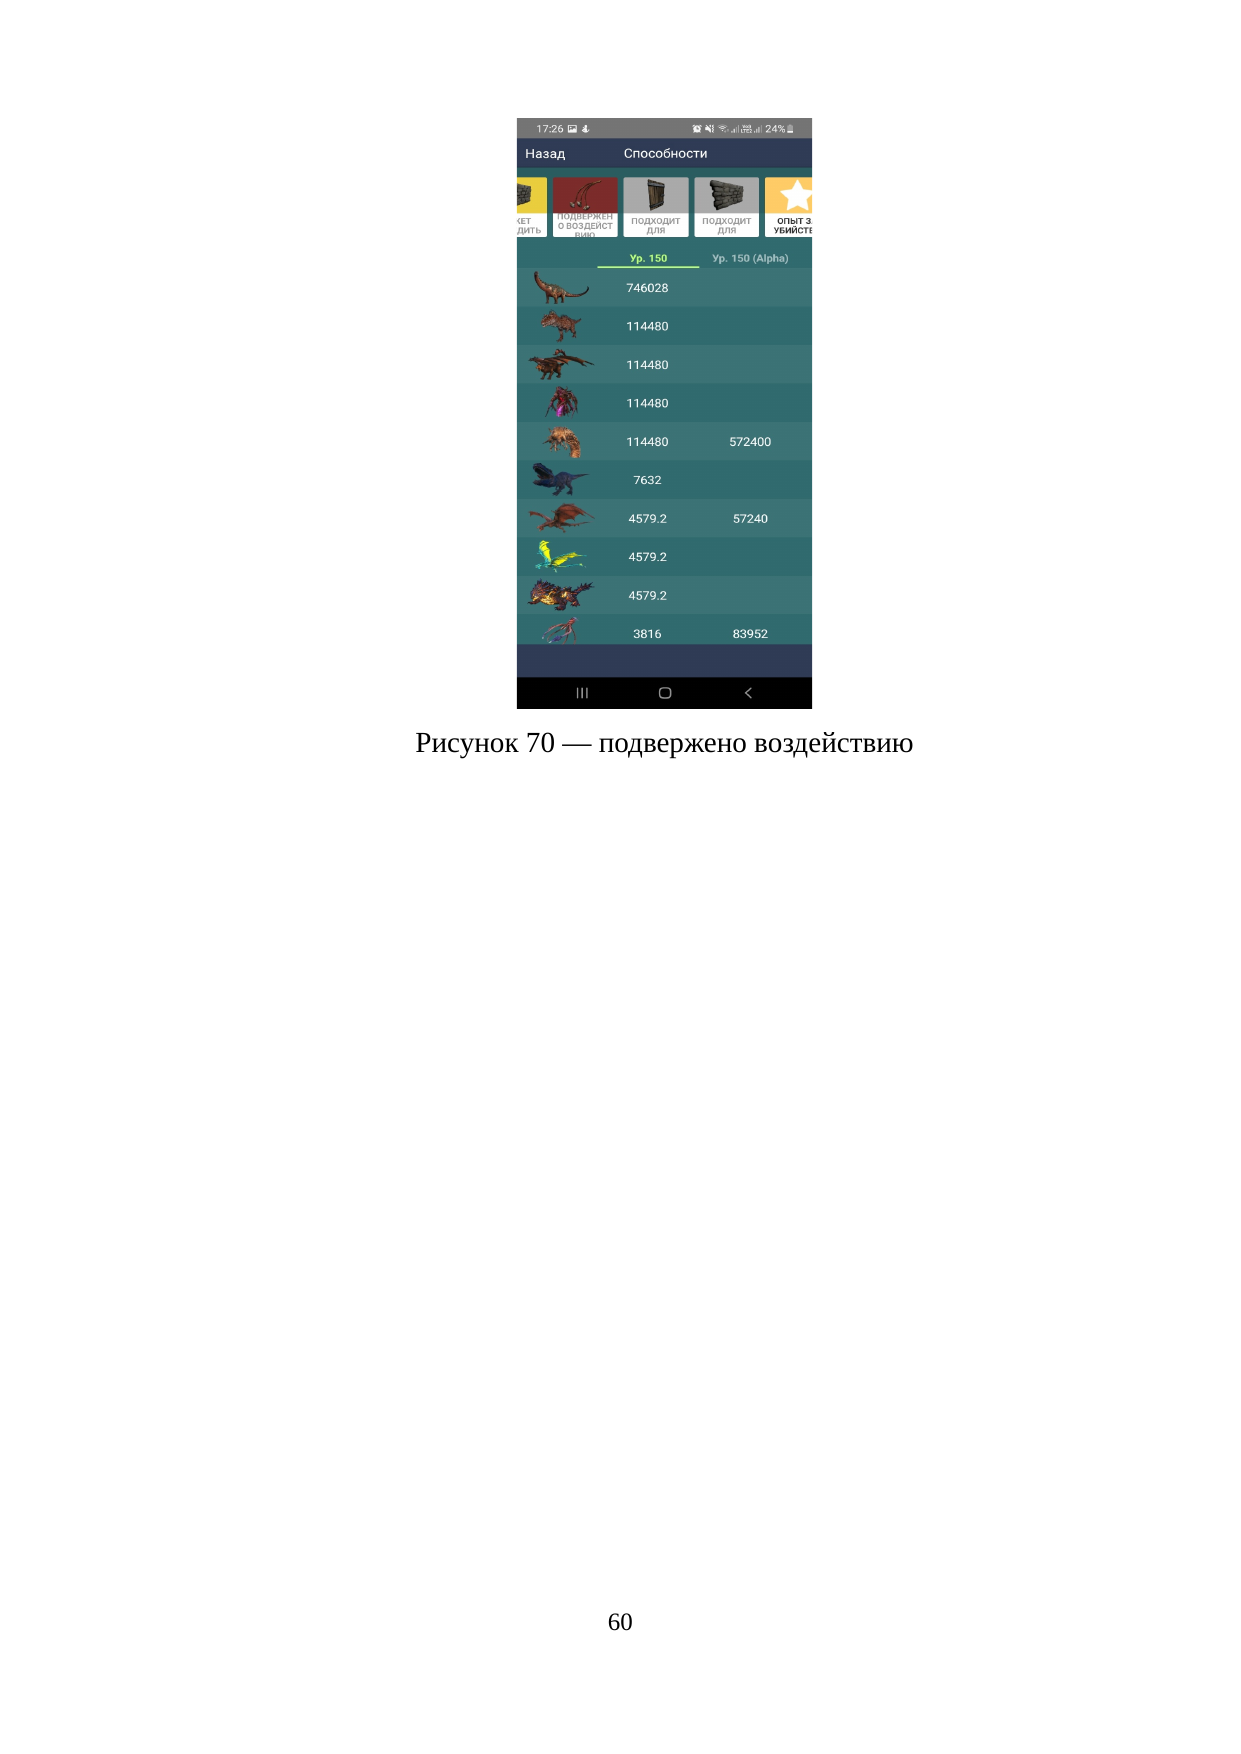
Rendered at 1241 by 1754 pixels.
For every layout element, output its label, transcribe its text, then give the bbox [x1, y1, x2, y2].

list Рисунок 70 — подвержено воздействию [118, 725, 1122, 759]
picture [516, 118, 813, 709]
